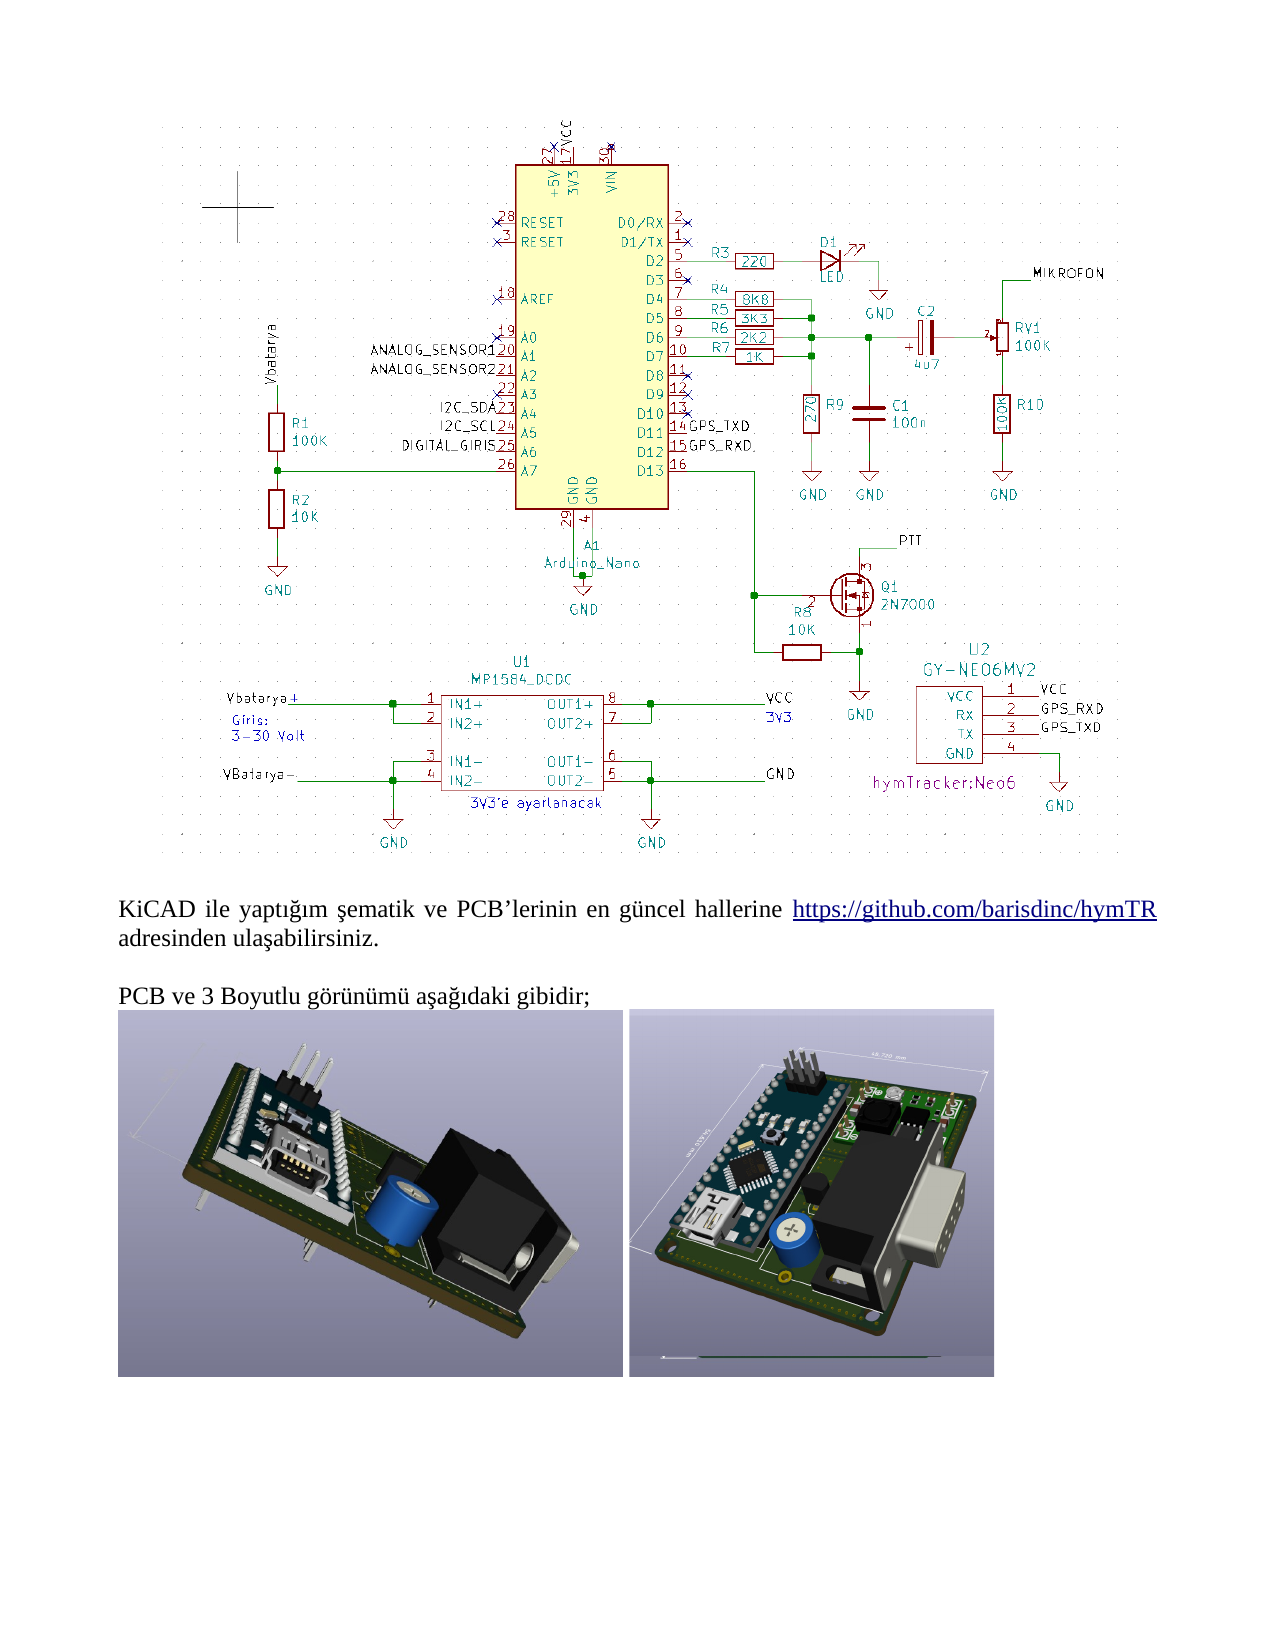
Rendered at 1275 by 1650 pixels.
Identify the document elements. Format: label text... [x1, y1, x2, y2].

picture [147, 118, 1128, 866]
text PCB ve 3 Boyutlu görünümü aşağıdaki gibidir; [118, 981, 1157, 1009]
picture [629, 1009, 995, 1377]
text KiCAD ile yaptığım şematik ve PCB’lerinin en güncel hallerine https://github.com/barisdinc/hymTR adresinden ulaşabilirsiniz. [118, 894, 1157, 952]
picture [118, 1010, 623, 1377]
